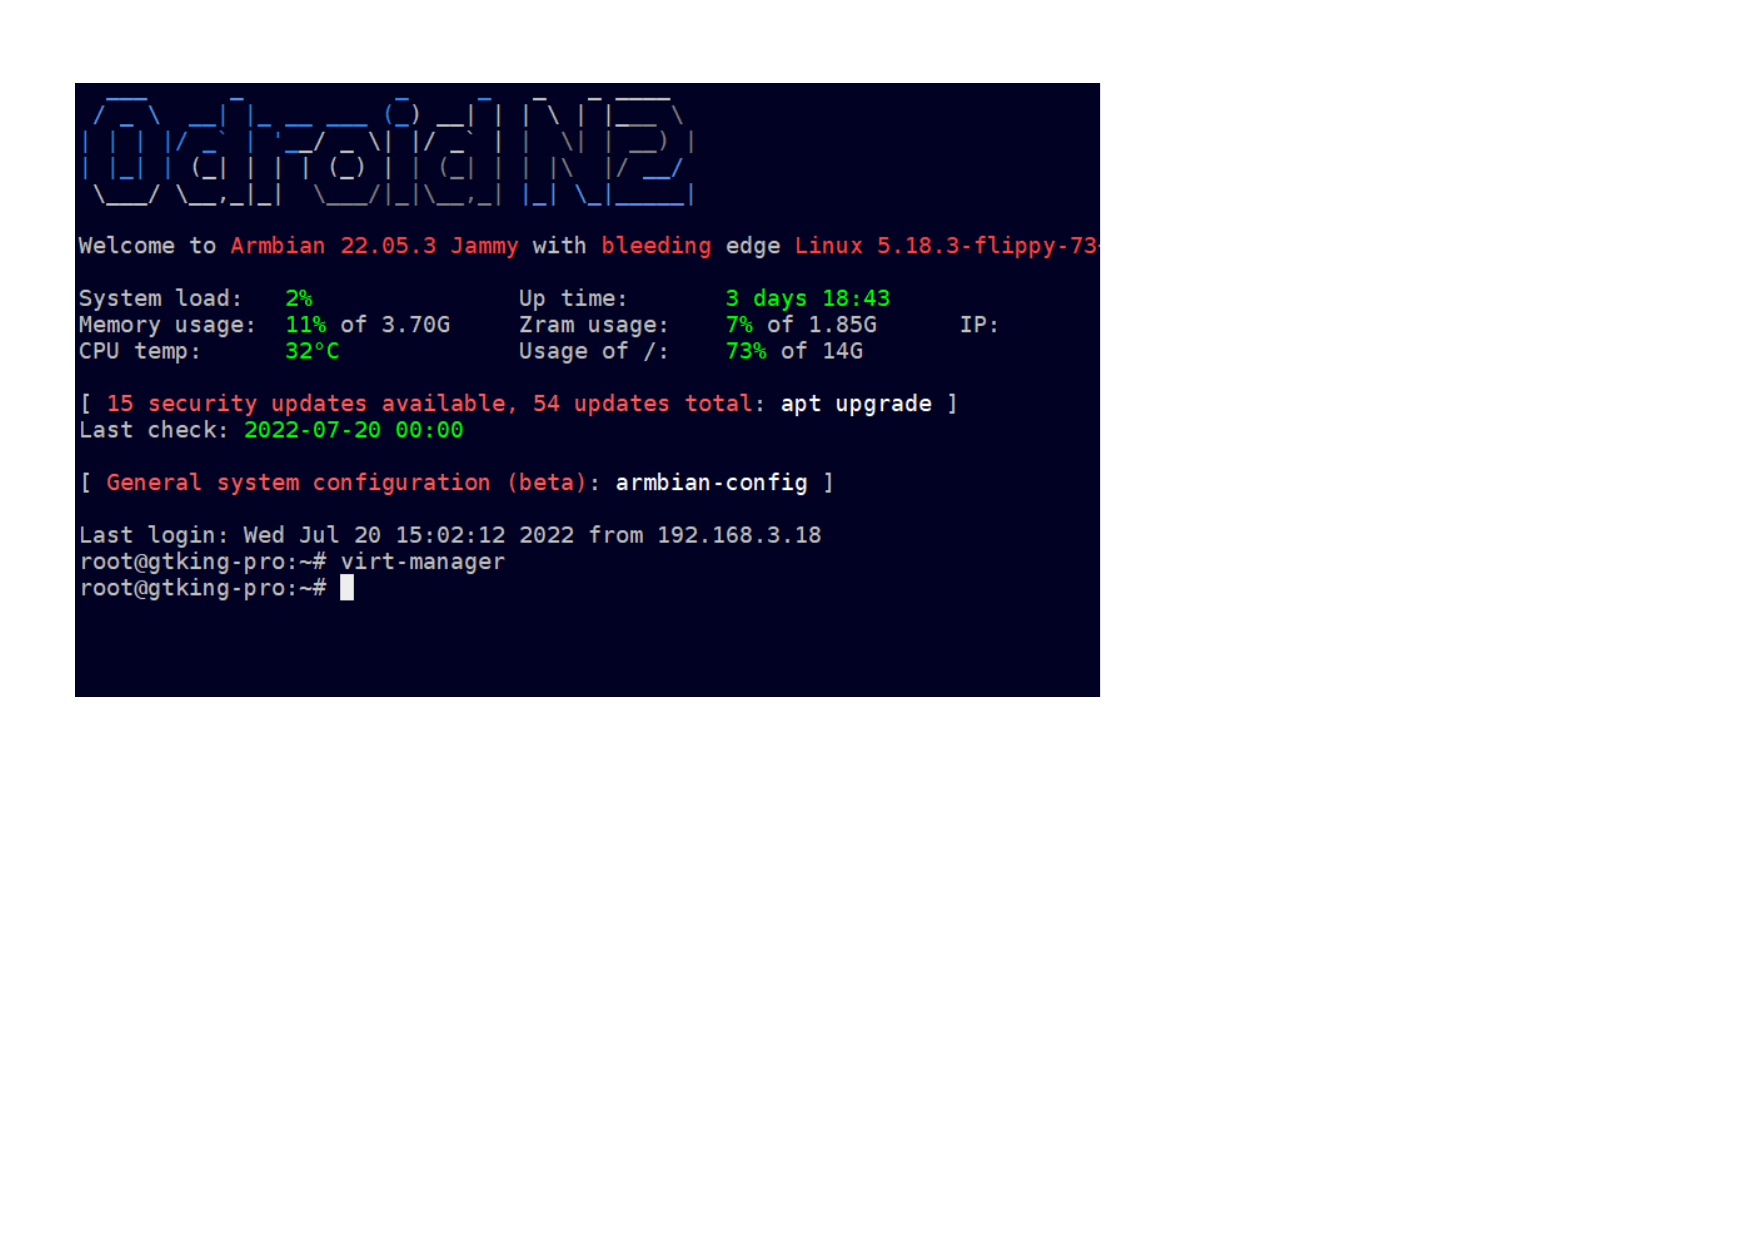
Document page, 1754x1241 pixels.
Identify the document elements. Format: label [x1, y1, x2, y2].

picture [75, 83, 1100, 697]
